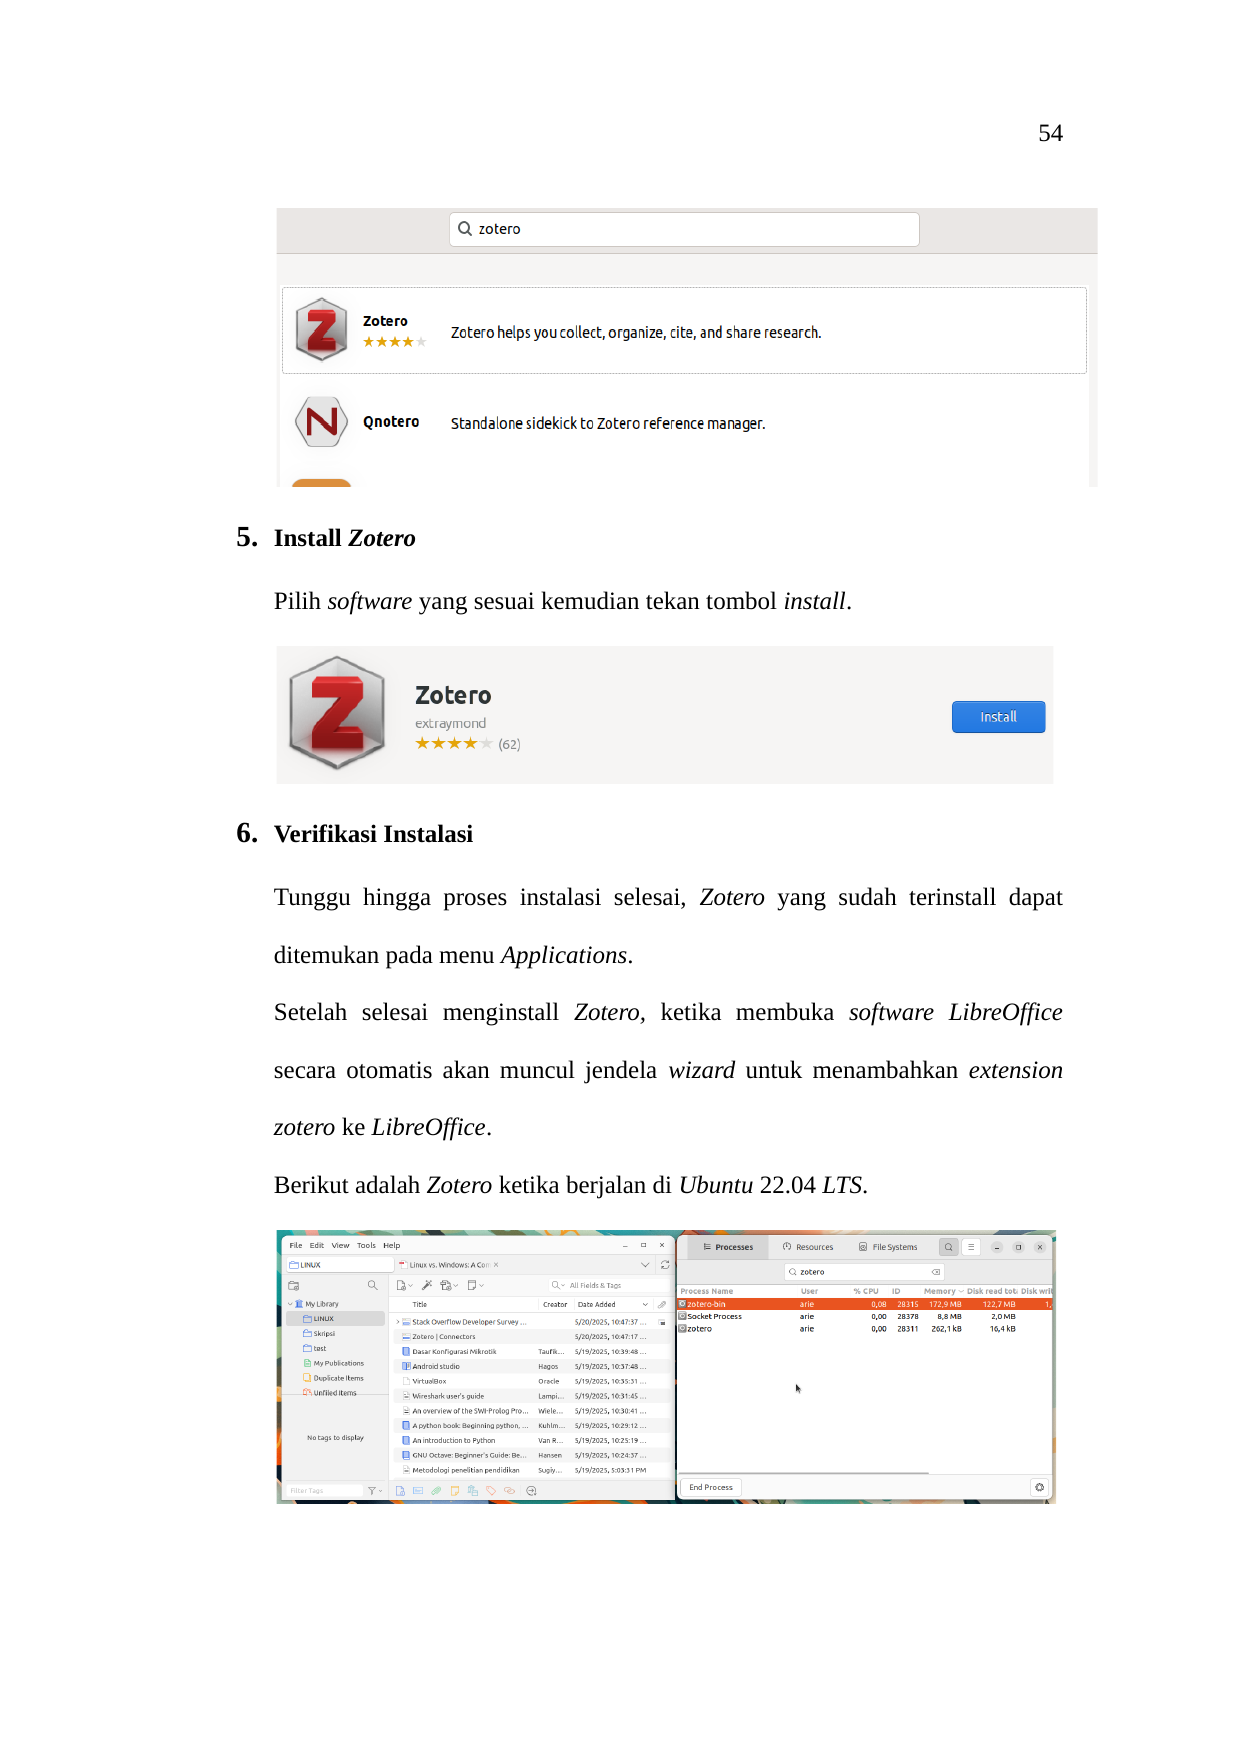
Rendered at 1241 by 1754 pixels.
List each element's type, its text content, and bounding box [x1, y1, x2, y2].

list Verifikasi Instalasi [236, 815, 1063, 849]
list Pilih software yang sesuai kemudian tekan tombol install. [236, 586, 1063, 614]
list Tunggu hingga proses instalasi selesai, Zotero yang sudah terinstall dapat ditemukan pada menu Applications. [236, 882, 1063, 968]
picture [276, 646, 1054, 784]
picture [276, 1230, 1057, 1504]
list Berikut adalah Zotero ketika berjalan di Ubuntu 22.04 LTS. [236, 1170, 1063, 1198]
list Install Zotero [236, 519, 1063, 552]
picture [276, 208, 1098, 487]
list Setelah selesai menginstall Zotero, ketika membuka software LibreOffice secara otomatis akan muncul jendela wizard untuk menambahkan extension zotero ke LibreOffice. [236, 997, 1063, 1141]
